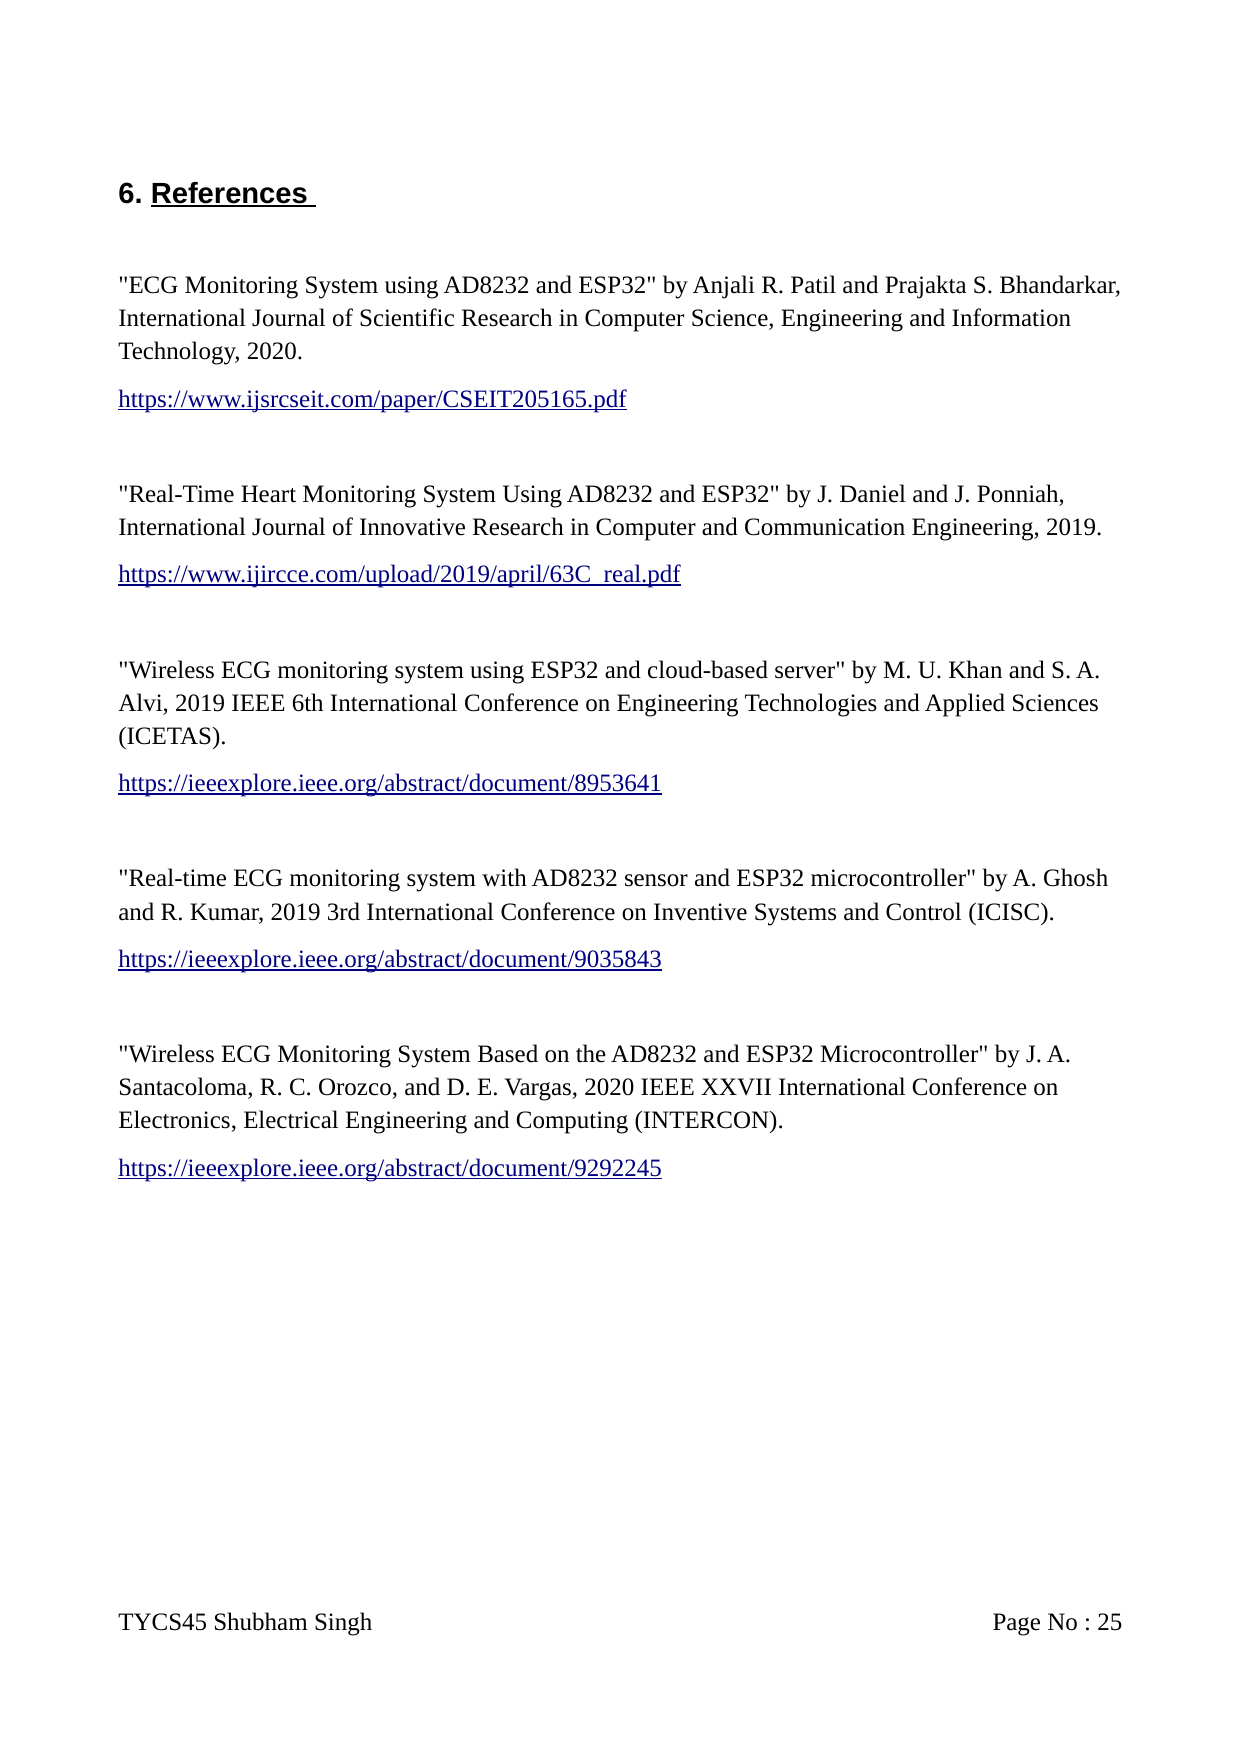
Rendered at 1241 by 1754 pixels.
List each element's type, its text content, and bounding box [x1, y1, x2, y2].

text "ECG Monitoring System using AD8232 and ESP32" by Anjali R. Patil and Prajakta S. Bhandarkar, International Journal of Scientific Research in Computer Science, Engineering and Information Technology, 2020. [118, 270, 1122, 365]
text "Real-Time Heart Monitoring System Using AD8232 and ESP32" by J. Daniel and J. Ponniah, International Journal of Innovative Research in Computer and Communication Engineering, 2019. [118, 479, 1122, 541]
text https://www.ijircce.com/upload/2019/april/63C_real.pdf [118, 559, 1122, 588]
subtitle 6. References [118, 176, 1122, 210]
text "Wireless ECG monitoring system using ESP32 and cloud-based server" by M. U. Khan and S. A. Alvi, 2019 IEEE 6th International Conference on Engineering Technologies and Applied Sciences (ICETAS). [118, 655, 1122, 749]
text https://ieeexplore.ieee.org/abstract/document/9035843 [118, 944, 1122, 973]
text "Real-time ECG monitoring system with AD8232 sensor and ESP32 microcontroller" by A. Ghosh and R. Kumar, 2019 3rd International Conference on Inventive Systems and Control (ICISC). [118, 863, 1122, 925]
text https://ieeexplore.ieee.org/abstract/document/9292245 [118, 1153, 1122, 1182]
text https://www.ijsrcseit.com/paper/CSEIT205165.pdf [118, 384, 1122, 412]
text https://ieeexplore.ieee.org/abstract/document/8953641 [118, 768, 1122, 797]
text "Wireless ECG Monitoring System Based on the AD8232 and ESP32 Microcontroller" by J. A. Santacoloma, R. C. Orozco, and D. E. Vargas, 2020 IEEE XXVII International Conference on Electronics, Electrical Engineering and Computing (INTERCON). [118, 1039, 1122, 1134]
